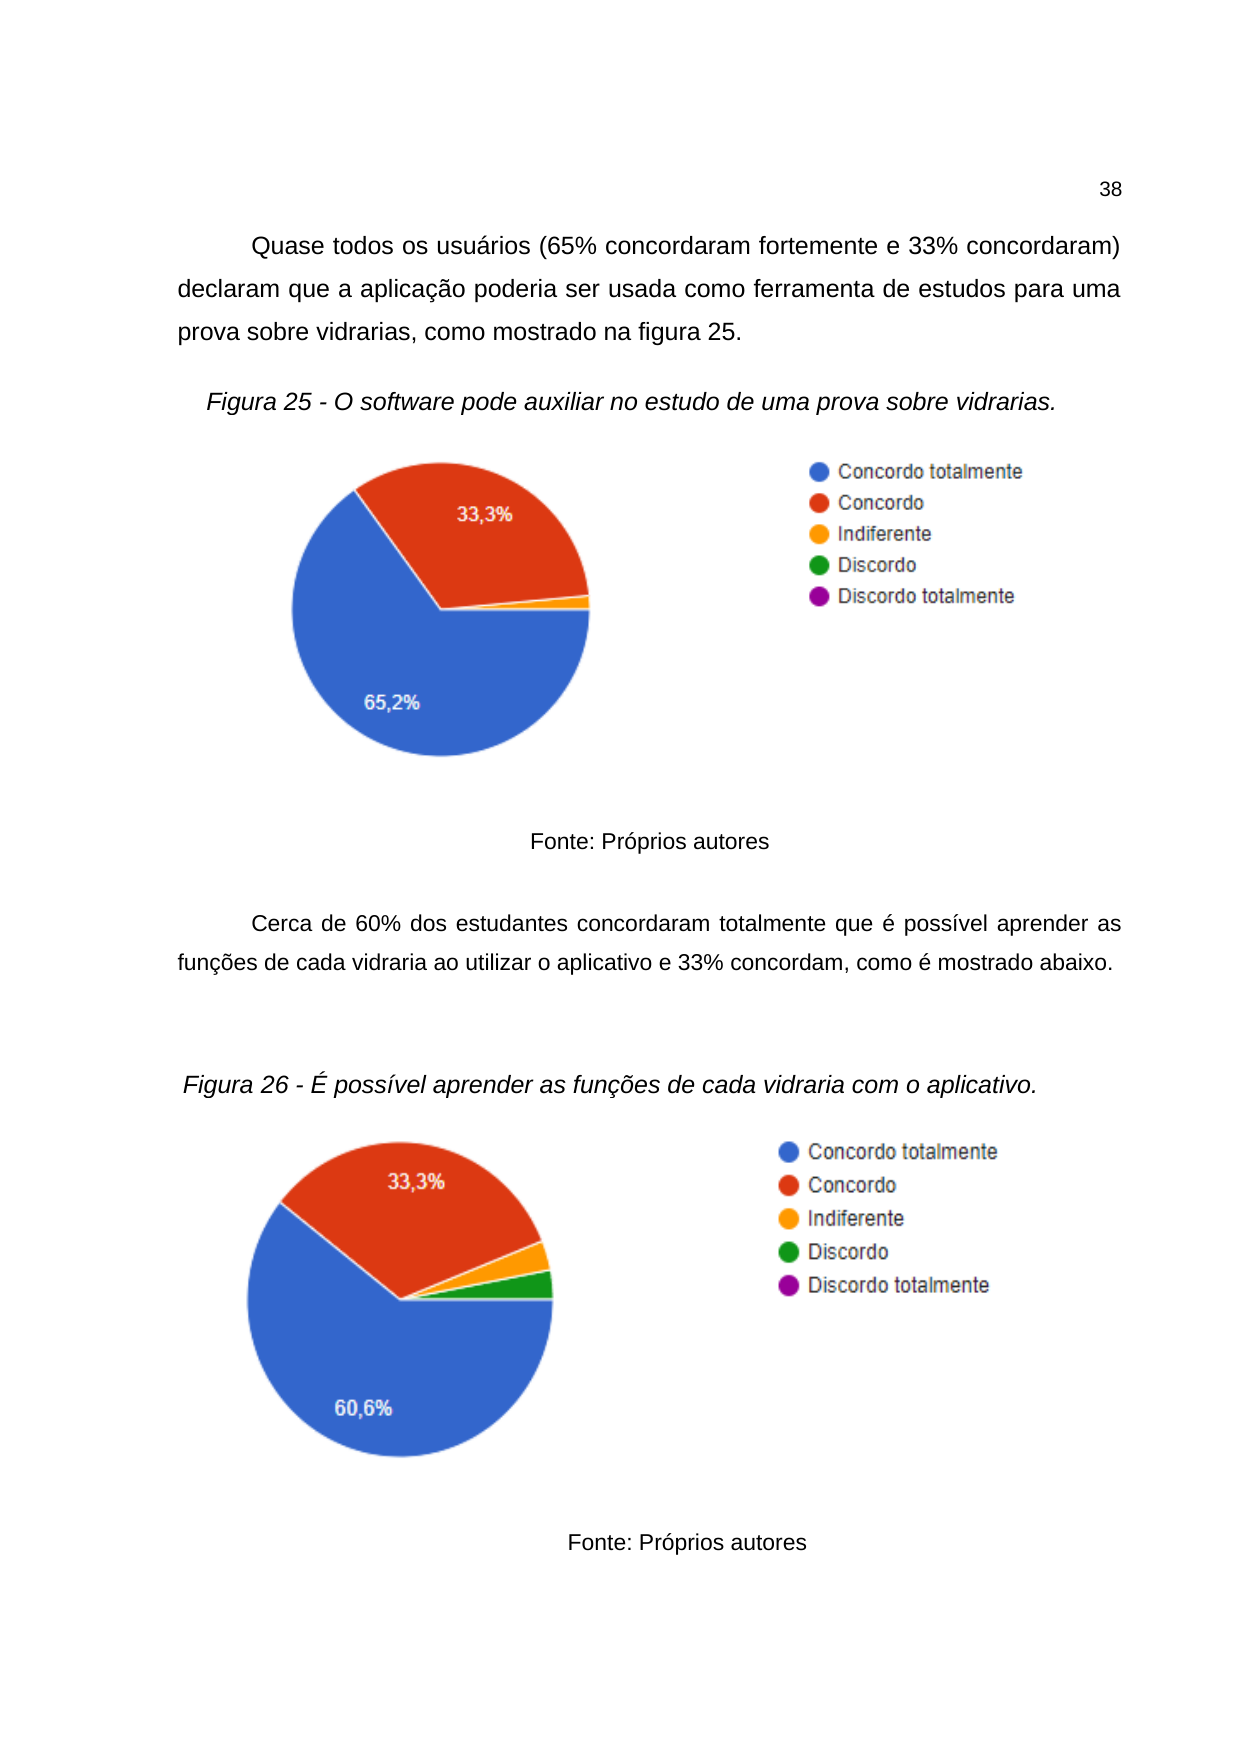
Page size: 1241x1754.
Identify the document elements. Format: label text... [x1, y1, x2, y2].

text Quase todos os usuários (65% concordaram fortemente e 33% concordaram) declaram que a aplicação poderia ser usada como ferramenta de estudos para uma prova sobre vidrarias, como mostrado na figura 25. [177, 231, 1122, 346]
text Figura 26 - É possível aprender as funções de cada vidraria com o aplicativo. [177, 1069, 1044, 1098]
picture [177, 415, 1087, 808]
text Cerca de 60% dos estudantes concordaram totalmente que é possível aprender as funções de cada vidraria ao utilizar o aplicativo e 33% concordam, como é mostrado abaixo. [177, 909, 1122, 975]
text Fonte: Próprios autores [177, 1529, 1122, 1556]
text Figura 25 - O software pode auxiliar no estudo de uma prova sobre vidrarias. [177, 387, 1087, 415]
picture [177, 1098, 1045, 1502]
text Fonte: Próprios autores [177, 828, 1122, 854]
